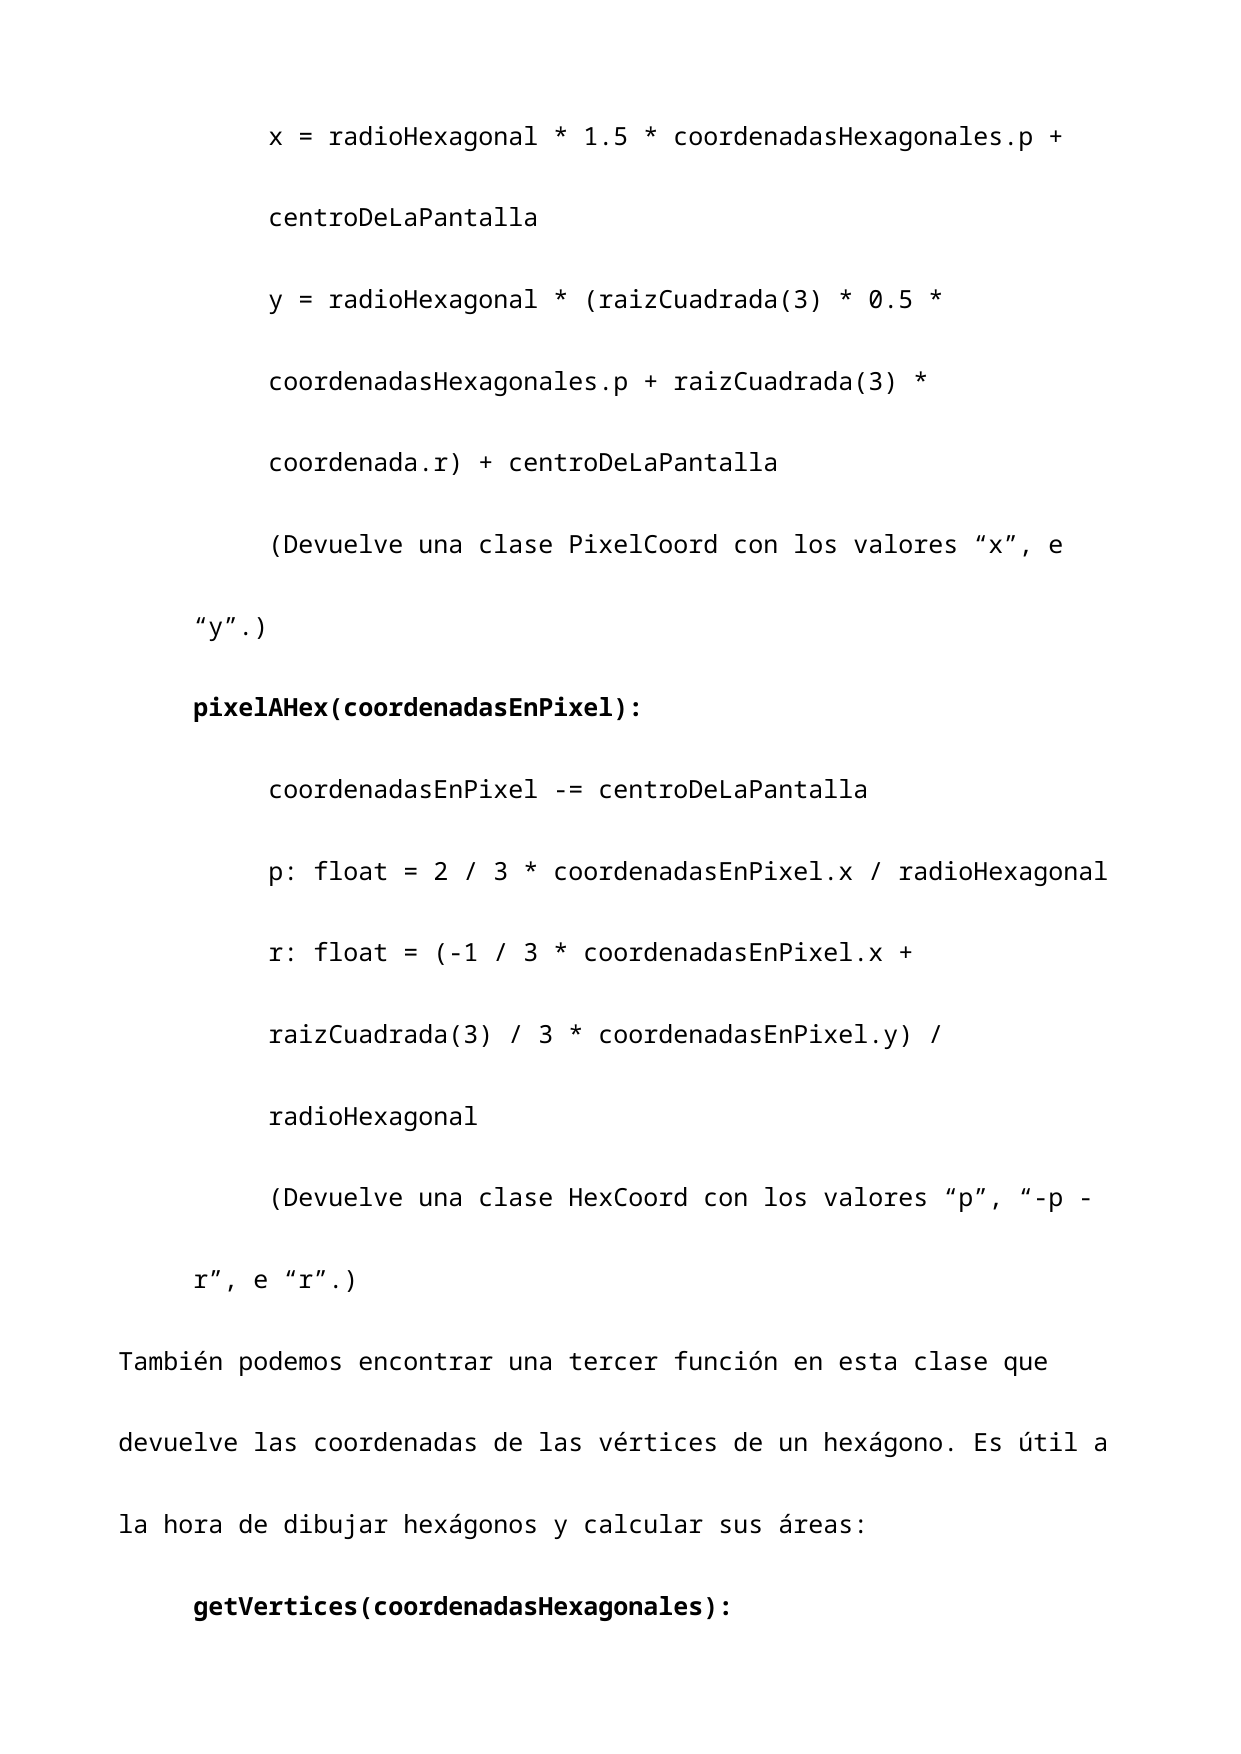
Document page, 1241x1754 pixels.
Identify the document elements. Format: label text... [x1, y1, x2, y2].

text y = radioHexagonal * (raizCuadrada(3) * 0.5 * coordenadasHexagonales.p + raizCuadrada(3) * coordenada.r) + centroDeLaPantalla [268, 281, 1122, 479]
text pixelAHex(coordenadasEnPixel): [118, 690, 1122, 724]
text x = radioHexagonal * 1.5 * coordenadasHexagonales.p + centroDeLaPantalla [268, 118, 1122, 234]
text (Devuelve una clase HexCoord con los valores “p”, “-p - r”, e “r”.) [193, 1180, 1122, 1296]
text (Devuelve una clase PixelCoord con los valores “x”, e “y”.) [193, 526, 1122, 642]
text También podemos encontrar una tercer función en esta clase que devuelve las coordenadas de las vértices de un hexágono. Es útil a la hora de dibujar hexágonos y calcular sus áreas: [118, 1343, 1122, 1541]
text p: float = 2 / 3 * coordenadasEnPixel.x / radioHexagonal [193, 853, 1122, 887]
text coordenadasEnPixel -= centroDeLaPantalla [193, 771, 1122, 806]
text r: float = (-1 / 3 * coordenadasEnPixel.x + raizCuadrada(3) / 3 * coordenadasEnPixel.y) / radioHexagonal [268, 935, 1122, 1132]
text getVertices(coordenadasHexagonales): [193, 1588, 1122, 1622]
